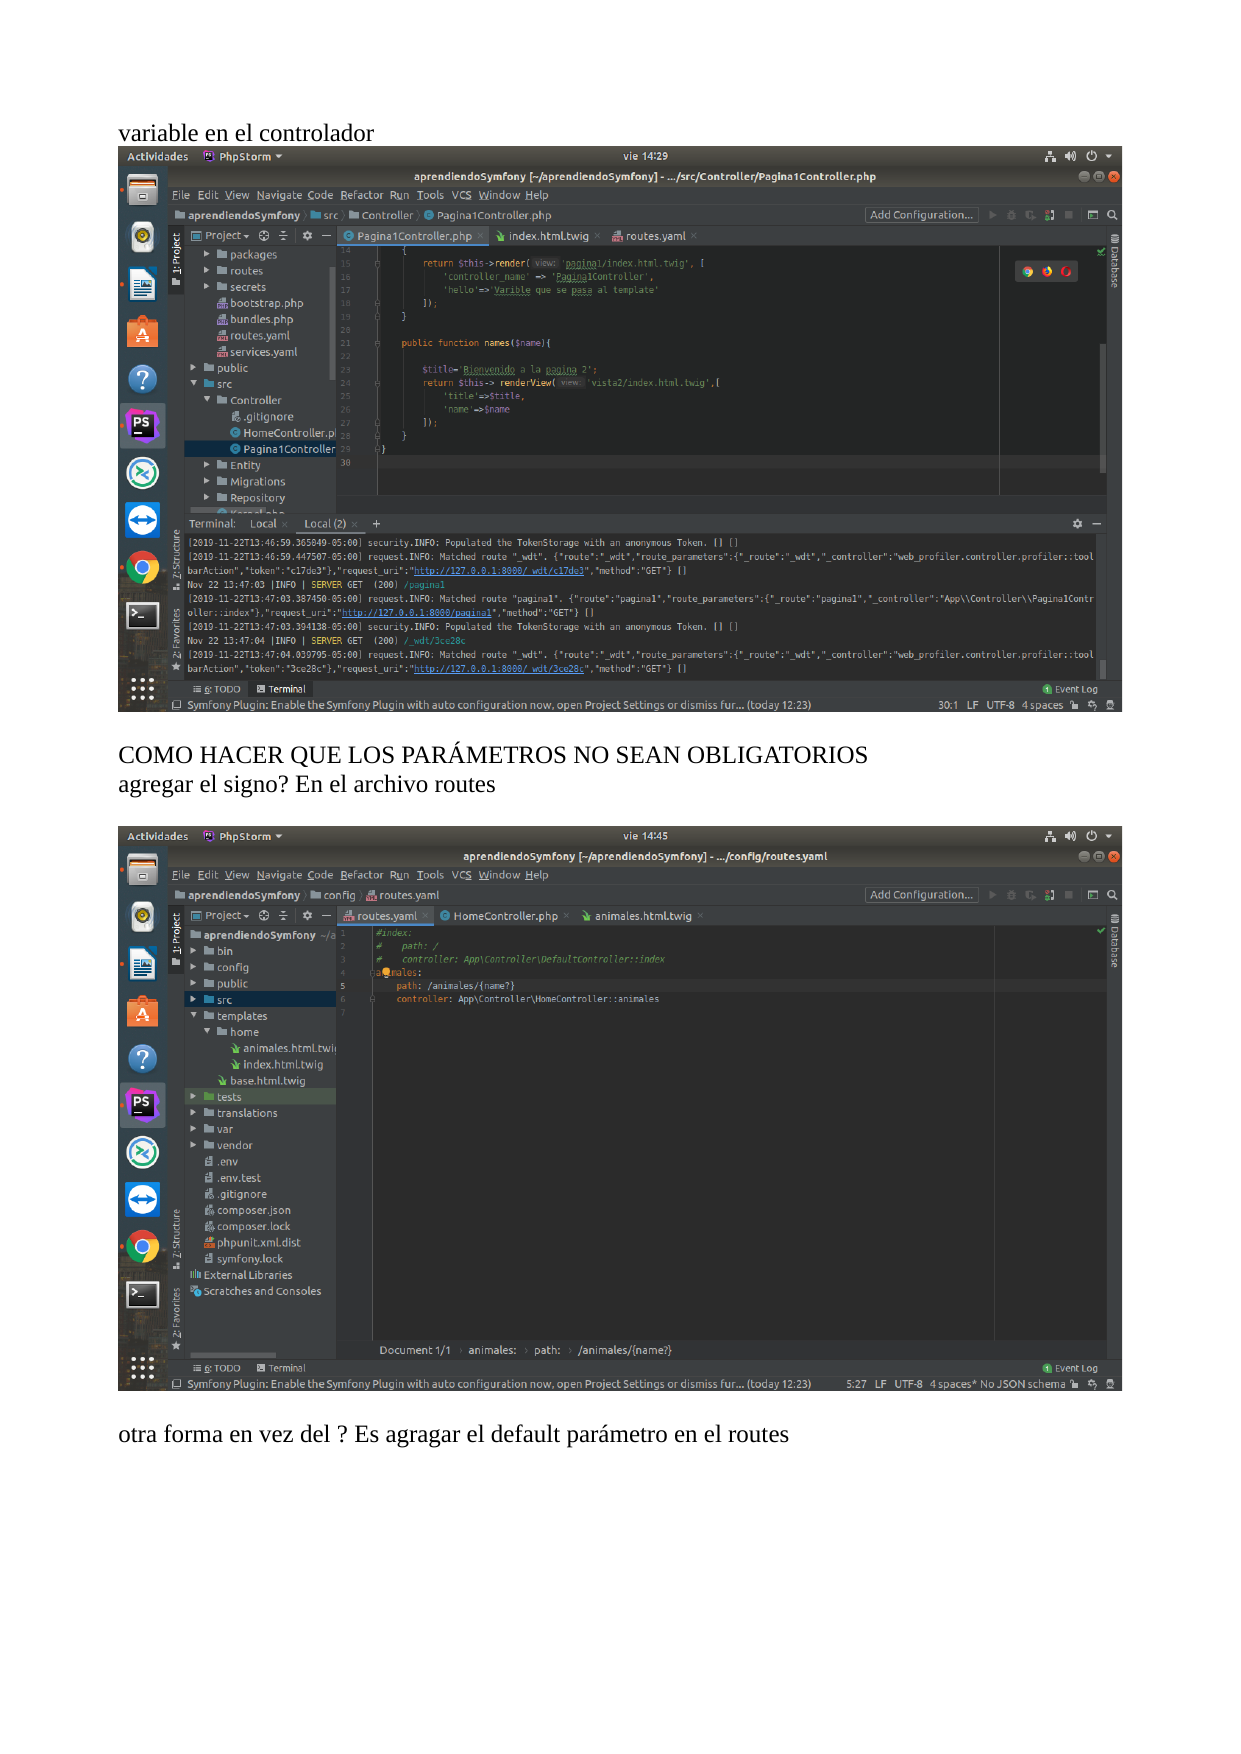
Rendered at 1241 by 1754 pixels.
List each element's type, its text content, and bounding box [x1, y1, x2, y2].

text otra forma en vez del ? Es agragar el default parámetro en el routes [118, 1419, 1122, 1448]
text COMO HACER QUE LOS PARÁMETROS NO SEAN OBLIGATORIOS [118, 740, 1122, 769]
text variable en el controlador [118, 118, 1122, 146]
text agregar el signo? En el archivo routes [118, 769, 1122, 797]
